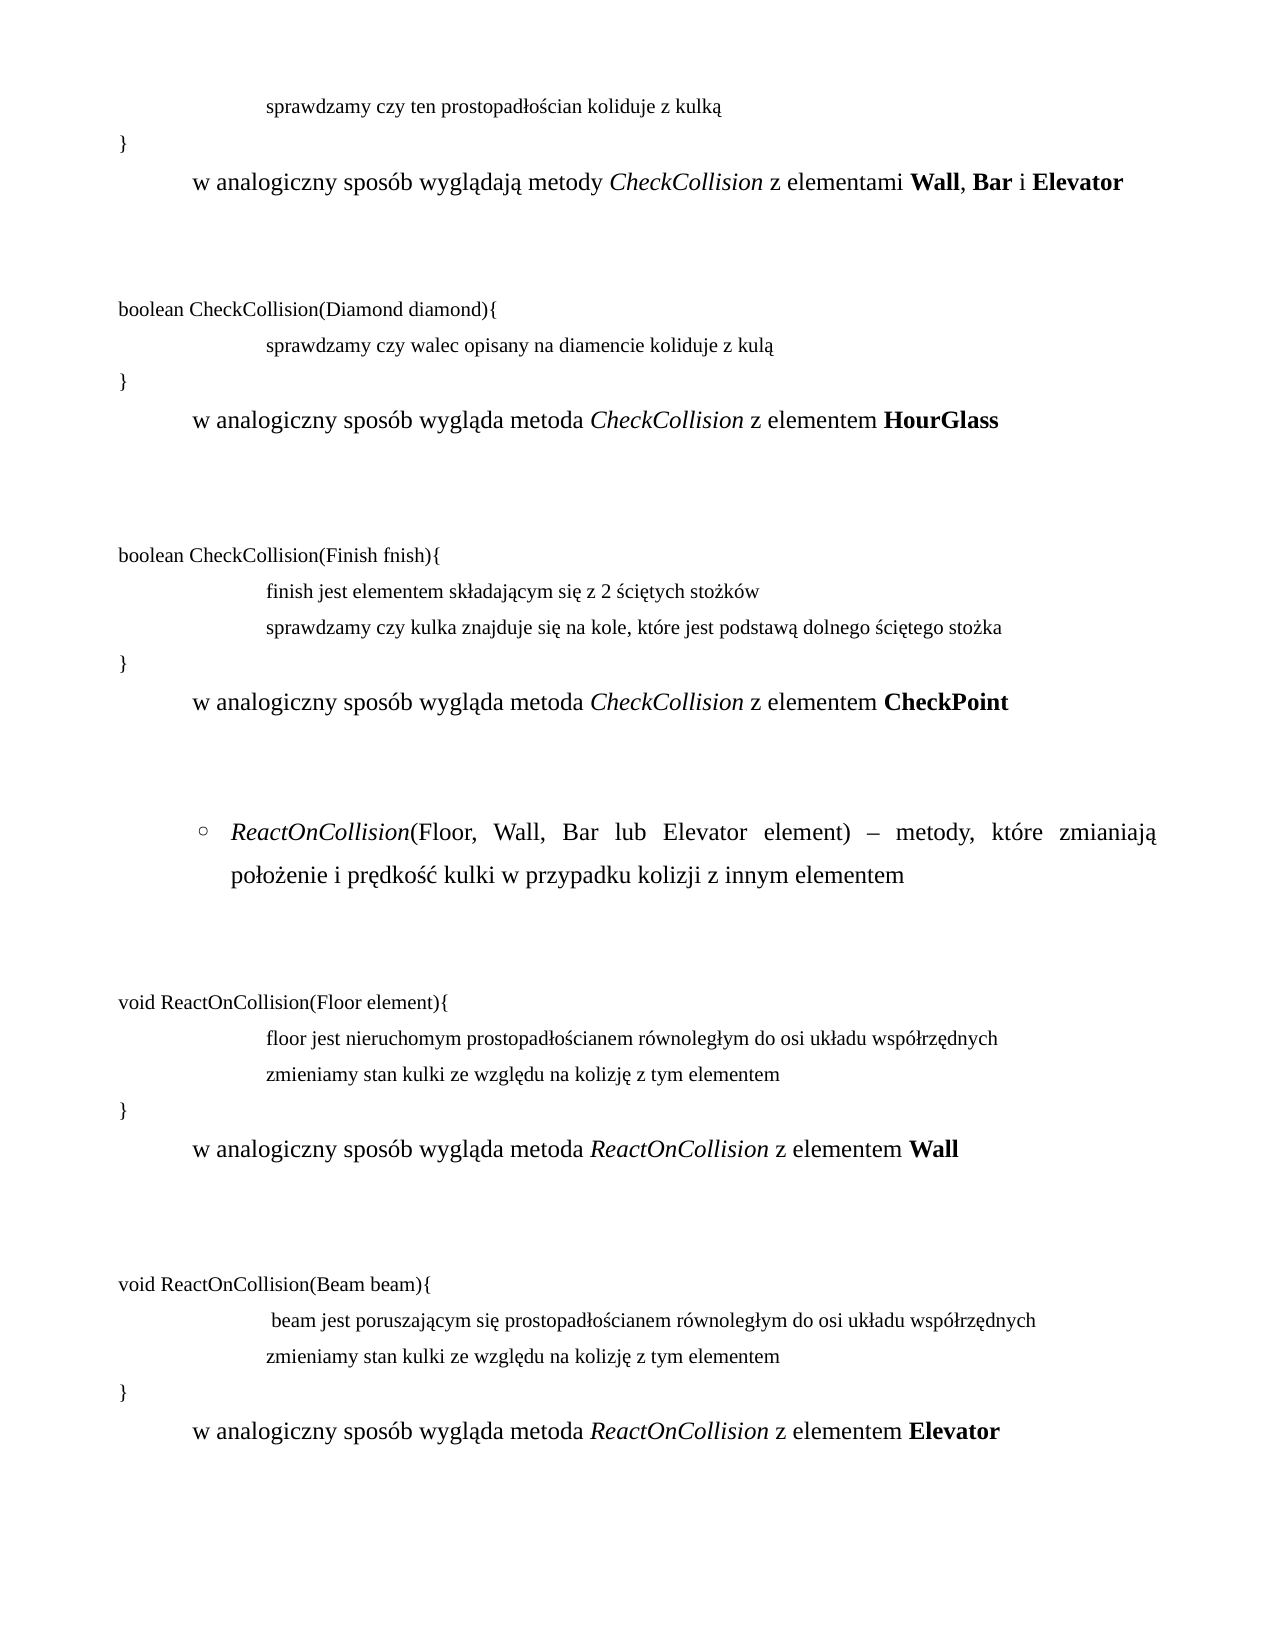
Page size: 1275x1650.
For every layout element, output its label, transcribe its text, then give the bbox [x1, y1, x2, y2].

list ReactOnCollision(Floor, Wall, Bar lub Elevator element) – metody, które zmianiają położenie i prędkość kulki w przypadku kolizji z innym elementem [193, 817, 1157, 889]
text } [118, 1380, 1157, 1404]
text w analogiczny sposób wyglądają metody CheckCollision z elementami Wall, Bar i Elevator [118, 167, 1157, 195]
text beam jest poruszającym się prostopadłościanem równoległym do osi układu współrzędnych [118, 1308, 1157, 1332]
text void ReactOnCollision(Beam beam){ [118, 1272, 1157, 1296]
text } [118, 651, 1157, 675]
text sprawdzamy czy kulka znajduje się na kole, które jest podstawą dolnego ściętego stożka [118, 615, 1157, 639]
text void ReactOnCollision(Floor element){ [118, 990, 1157, 1014]
text zmieniamy stan kulki ze względu na kolizję z tym elementem [118, 1344, 1157, 1368]
text zmieniamy stan kulki ze względu na kolizję z tym elementem [118, 1062, 1157, 1086]
text } [118, 369, 1157, 393]
text finish jest elementem składającym się z 2 ściętych stożków [118, 579, 1157, 603]
text w analogiczny sposób wygląda metoda CheckCollision z elementem HourGlass [118, 405, 1157, 434]
text } [118, 131, 1157, 154]
text } [118, 1098, 1157, 1122]
text sprawdzamy czy walec opisany na diamencie koliduje z kulą [118, 333, 1157, 357]
text w analogiczny sposób wygląda metoda CheckCollision z elementem CheckPoint [118, 687, 1157, 716]
text boolean CheckCollision(Finish fnish){ [118, 543, 1157, 567]
text floor jest nieruchomym prostopadłościanem równoległym do osi układu współrzędnych [118, 1026, 1157, 1050]
text boolean CheckCollision(Diamond diamond){ [118, 297, 1157, 321]
text sprawdzamy czy ten prostopadłościan koliduje z kulką [118, 94, 1157, 118]
text w analogiczny sposób wygląda metoda ReactOnCollision z elementem Wall [118, 1134, 1157, 1163]
text w analogiczny sposób wygląda metoda ReactOnCollision z elementem Elevator [118, 1416, 1157, 1445]
